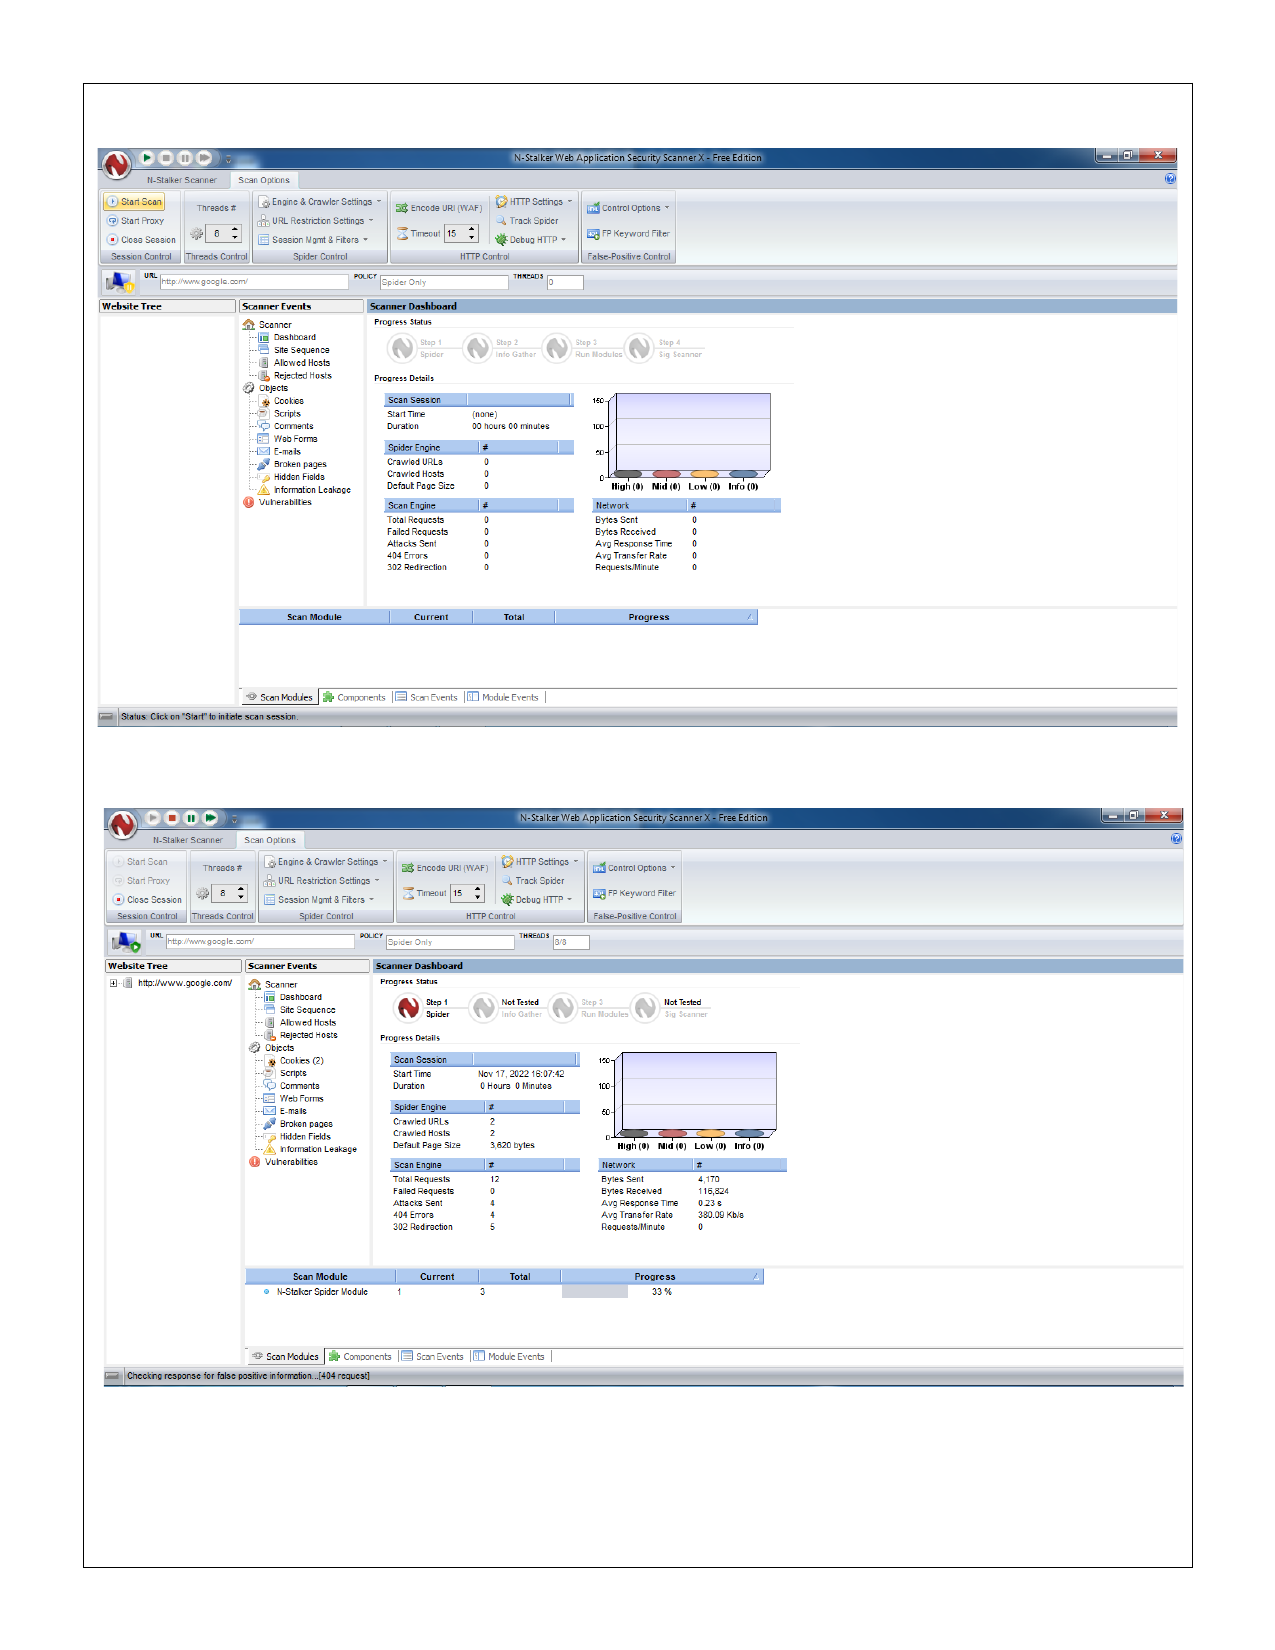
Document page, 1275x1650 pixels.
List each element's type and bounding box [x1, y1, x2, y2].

picture [103, 808, 1184, 1387]
picture [97, 148, 1178, 727]
